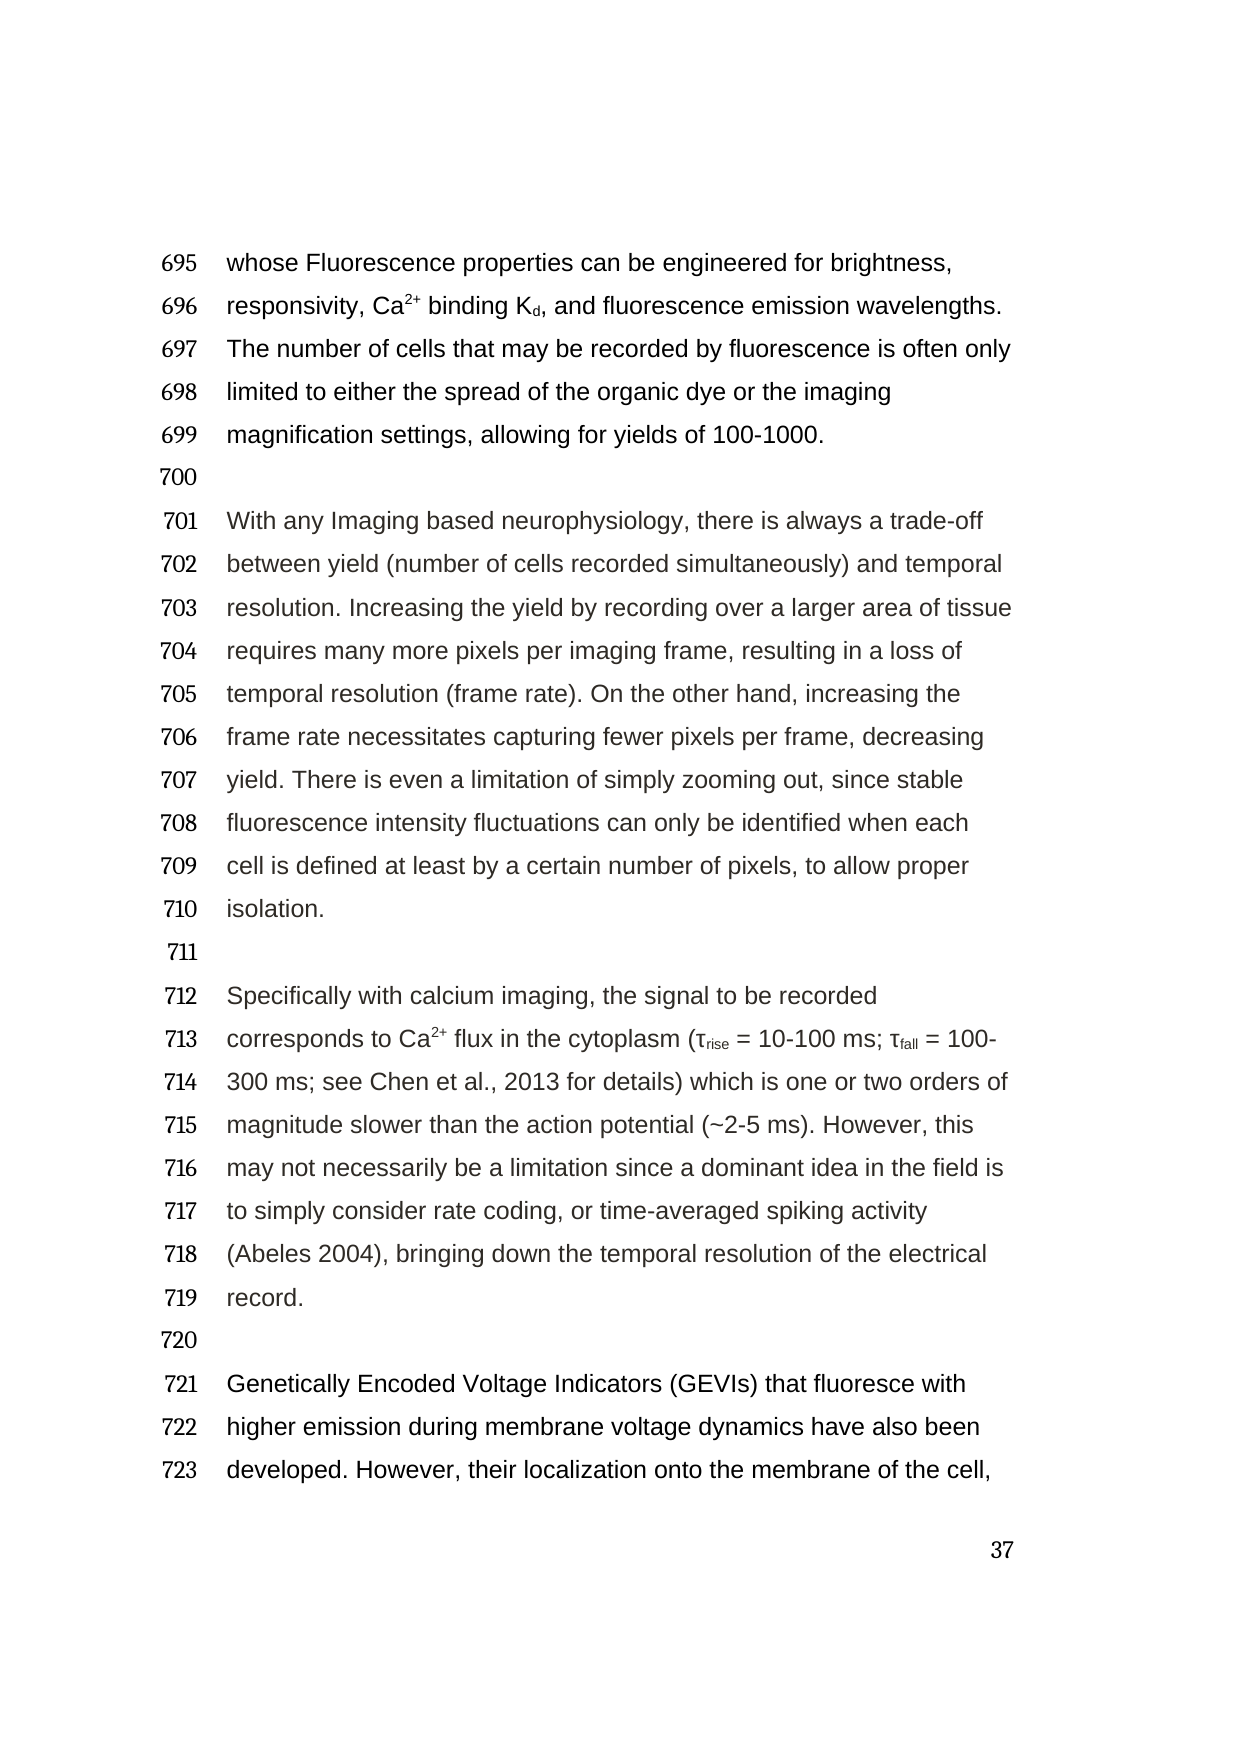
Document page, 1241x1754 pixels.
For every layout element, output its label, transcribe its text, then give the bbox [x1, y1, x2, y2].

text With any Imaging based neurophysiology, there is always a trade-off between yield (number of cells recorded simultaneously) and temporal resolution. Increasing the yield by recording over a larger area of tissue requires many more pixels per imaging frame, resulting in a loss of temporal resolution (frame rate). On the other hand, increasing the frame rate necessitates capturing fewer pixels per frame, decreasing yield. There is even a limitation of simply zooming out, since stable fluorescence intensity fluctuations can only be identified when each cell is defined at least by a certain number of pixels, to allow proper isolation. [226, 506, 1014, 923]
text Genetically Encoded Voltage Indicators (GEVIs) that fluoresce with higher emission during membrane voltage dynamics have also been developed. However, their localization onto the membrane of the cell, [226, 1369, 1014, 1484]
text whose Fluorescence properties can be engineered for brightness, responsivity, Ca2+ binding Kd, and fluorescence emission wavelengths. The number of cells that may be recorded by fluorescence is often only limited to either the spread of the organic dye or the imaging magnification settings, allowing for yields of 100-1000. [226, 248, 1014, 449]
text Specifically with calcium imaging, the signal to be recorded corresponds to Ca2+ flux in the cytoplasm (τrise = 10-100 ms; τfall = 100-300 ms; see Chen et al., 2013 for details) which is one or two orders of magnitude slower than the action potential (~2-5 ms). However, this may not necessarily be a limitation since a dominant idea in the field is to simply consider rate coding, or time-averaged spiking activity (Abeles 2004), bringing down the temporal resolution of the electrical record. [226, 981, 1014, 1311]
